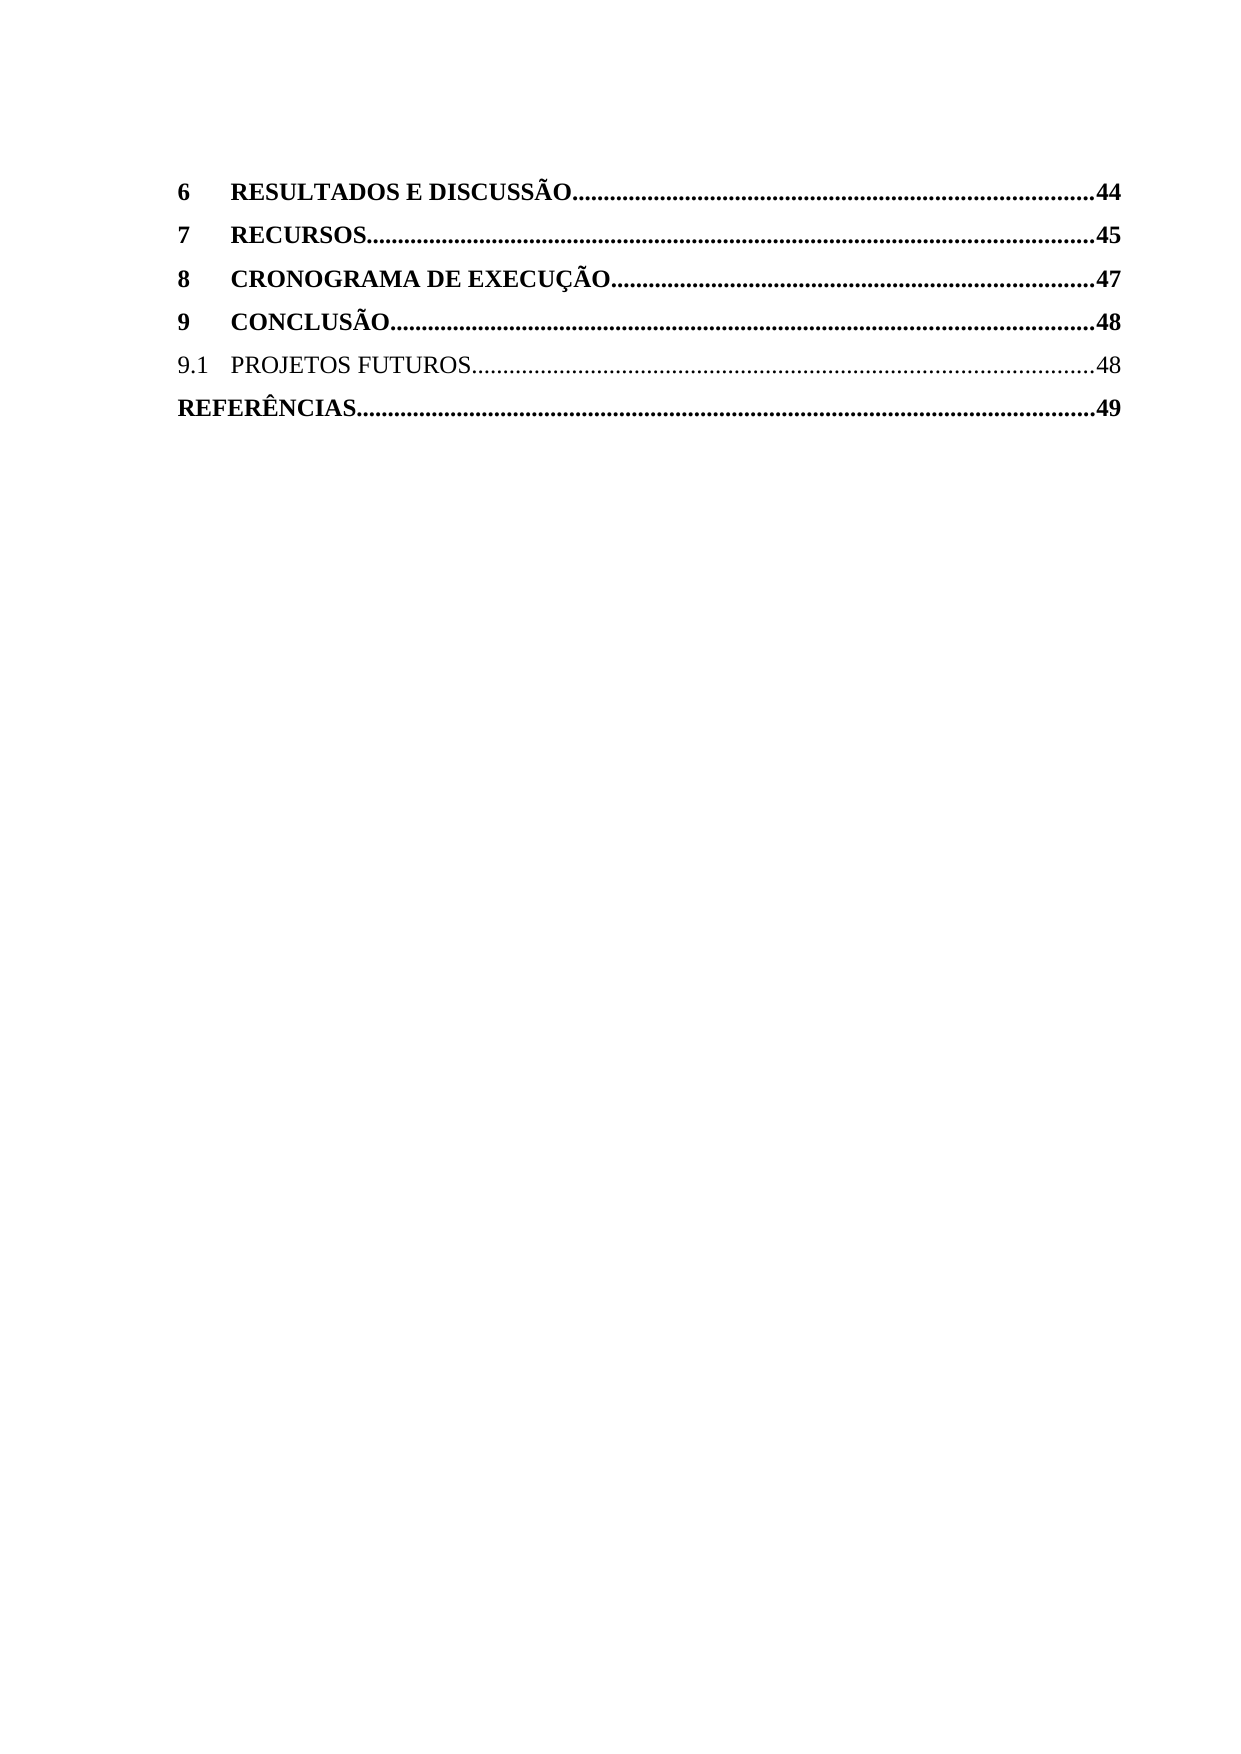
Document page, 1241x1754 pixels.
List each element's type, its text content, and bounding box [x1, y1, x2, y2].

text 9 CONCLUSÃO 48 [177, 307, 1122, 336]
text 6 RESULTADOS e discussão 44 [177, 177, 1122, 206]
text 9.1 PROJETOS FUTUROS 48 [177, 350, 1122, 379]
text 8 CRONOGRAMA DE EXECUÇÃO 47 [177, 264, 1122, 292]
text REFERÊNCIAS 49 [177, 393, 1122, 422]
text 7 RECURSOS 45 [177, 220, 1122, 249]
